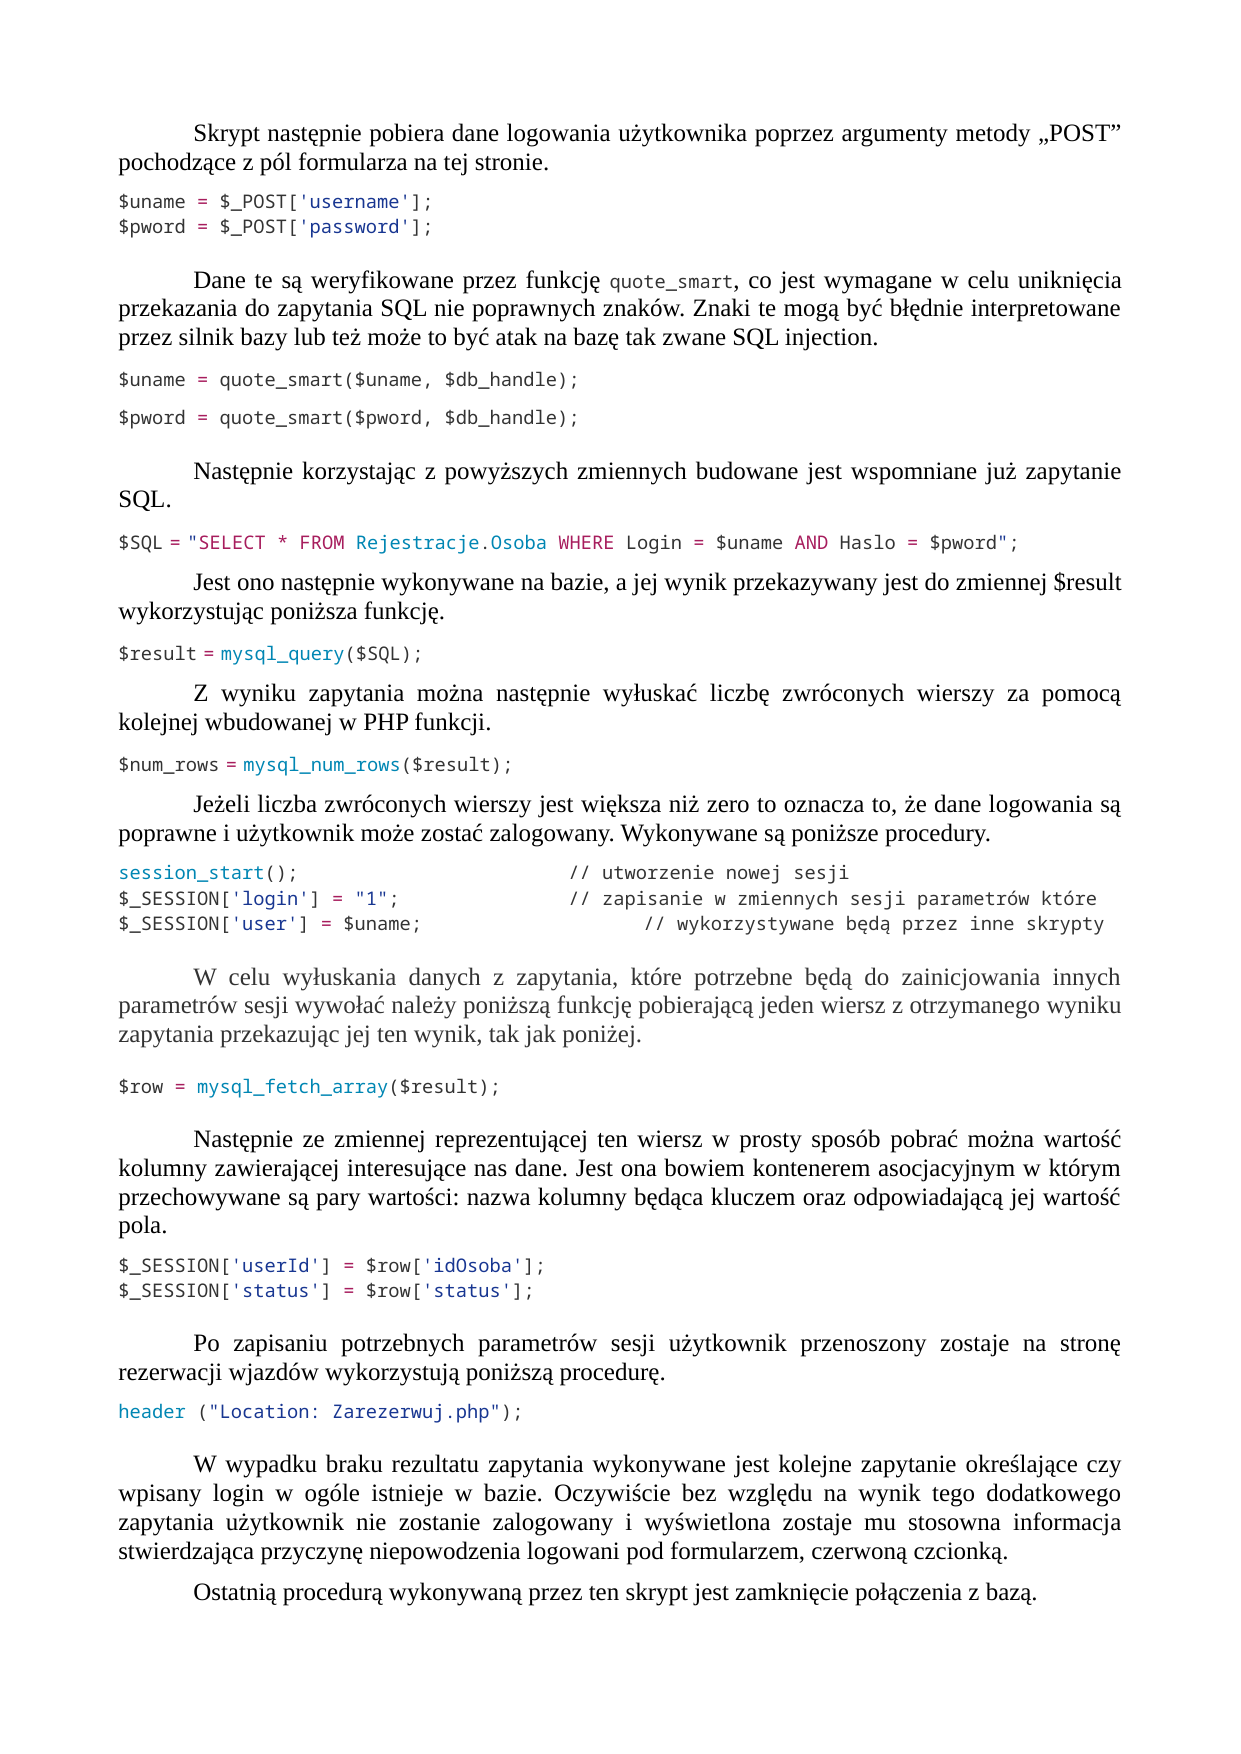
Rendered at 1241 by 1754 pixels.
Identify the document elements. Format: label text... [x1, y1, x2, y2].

text Jeżeli liczba zwróconych wierszy jest większa niż zero to oznacza to, że dane logowania są poprawne i użytkownik może zostać zalogowany. Wykonywane są poniższe procedury. [118, 789, 1122, 847]
text Z wyniku zapytania można następnie wyłuskać liczbę zwróconych wierszy za pomocą kolejnej wbudowanej w PHP funkcji. [118, 678, 1122, 736]
text Następnie korzystając z powyższych zmiennych budowane jest wspomniane już zapytanie SQL. [118, 456, 1122, 513]
text $pword = quote_smart($pword, $db_handle); [118, 405, 1122, 430]
text $_SESSION['login'] = "1"; // zapisanie w zmiennych sesji parametrów które [118, 885, 1122, 911]
text W wypadku braku rezultatu zapytania wykonywane jest kolejne zapytanie określające czy wpisany login w ogóle istnieje w bazie. Oczywiście bez względu na wynik tego dodatkowego zapytania użytkownik nie zostanie zalogowany i wyświetlona zostaje mu stosowna informacja stwierdzająca przyczynę niepowodzenia logowani pod formularzem, czerwoną czcionką. [118, 1449, 1122, 1564]
text session_start(); // utworzenie nowej sesji [118, 859, 1122, 885]
text $_SESSION['status'] = $row['status']; [118, 1277, 1122, 1303]
text $num_rows = mysql_num_rows($result); [118, 748, 1122, 777]
text $_SESSION['userId'] = $row['idOsoba']; [118, 1252, 1122, 1277]
text $row = mysql_fetch_array($result); [118, 1073, 1122, 1099]
text Po zapisaniu potrzebnych parametrów sesji użytkownik przenoszony zostaje na stronę rezerwacji wjazdów wykorzystują poniższą procedurę. [118, 1328, 1122, 1386]
text $uname = $_POST['username']; [118, 188, 1122, 214]
text Jest ono następnie wykonywane na bazie, a jej wynik przekazywany jest do zmiennej $result wykorzystując poniższa funkcję. [118, 567, 1122, 624]
text Skrypt następnie pobiera dane logowania użytkownika poprzez argumenty metody „POST” pochodzące z pól formularza na tej stronie. [118, 118, 1122, 176]
text W celu wyłuskania danych z zapytania, które potrzebne będą do zainicjowania innych parametrów sesji wywołać należy poniższą funkcję pobierającą jeden wiersz z otrzymanego wyniku zapytania przekazując jej ten wynik, tak jak poniżej. [118, 962, 1122, 1048]
text $uname = quote_smart($uname, $db_handle); [118, 363, 1122, 392]
text header ("Location: Zarezerwuj.php"); [118, 1398, 1122, 1424]
text $result = mysql_query($SQL); [118, 637, 1122, 666]
text $_SESSION['user'] = $uname; // wykorzystywane będą przez inne skrypty [118, 911, 1122, 936]
text $pword = $_POST['password']; [118, 214, 1122, 239]
text Dane te są weryfikowane przez funkcję quote_smart, co jest wymagane w celu uniknięcia przekazania do zapytania SQL nie poprawnych znaków. Znaki te mogą być błędnie interpretowane przez silnik bazy lub też może to być atak na bazę tak zwane SQL injection. [118, 265, 1122, 351]
text Ostatnią procedurą wykonywaną przez ten skrypt jest zamknięcie połączenia z bazą. [118, 1577, 1122, 1606]
text Następnie ze zmiennej reprezentującej ten wiersz w prosty sposób pobrać można wartość kolumny zawierającej interesujące nas dane. Jest ona bowiem kontenerem asocjacyjnym w którym przechowywane są pary wartości: nazwa kolumny będąca kluczem oraz odpowiadającą jej wartość pola. [118, 1124, 1122, 1239]
text $SQL = "SELECT * FROM Rejestracje.Osoba WHERE Login = $uname AND Haslo = $pword"; [118, 526, 1122, 554]
